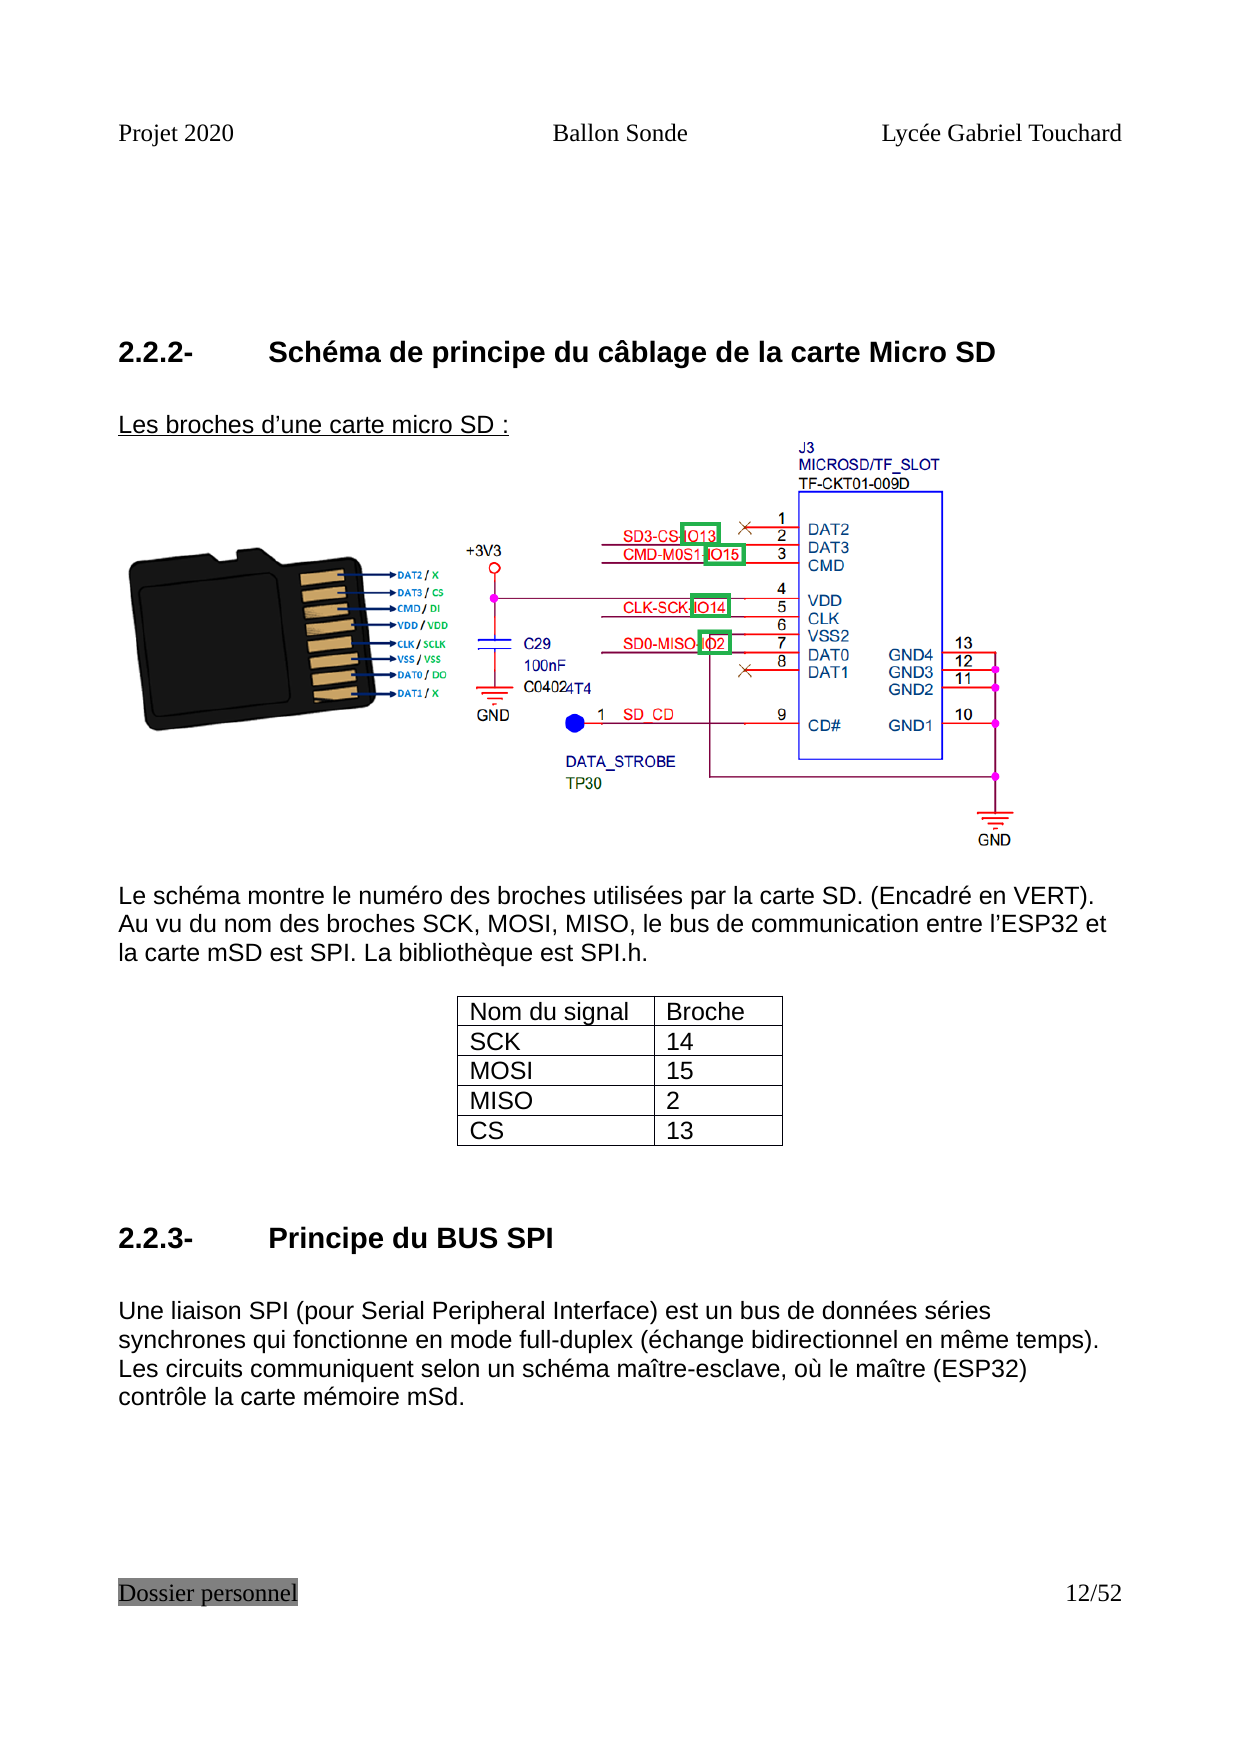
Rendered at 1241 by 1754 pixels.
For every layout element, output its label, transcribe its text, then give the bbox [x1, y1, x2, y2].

text Les broches d’une carte micro SD : [118, 410, 1122, 438]
table_cell 13 [655, 1116, 782, 1144]
picture [118, 438, 1025, 852]
table_cell 15 [655, 1056, 782, 1085]
table_cell 14 [655, 1026, 782, 1055]
text Une liaison SPI (pour Serial Peripheral Interface) est un bus de données séries synchrones qui fonctionne en mode full-duplex (échange bidirectionnel en même temps). Les circuits communiquent selon un schéma maître-esclave, où le maître (ESP32) contrôle la carte mémoire mSd. [118, 1296, 1122, 1411]
table_cell CS [458, 1116, 654, 1144]
subtitle Schéma de principe du câblage de la carte Micro SD [118, 335, 1122, 368]
subtitle Principe du BUS SPI [118, 1221, 1122, 1255]
text Le schéma montre le numéro des broches utilisées par la carte SD. (Encadré en VERT). Au vu du nom des broches SCK, MOSI, MISO, le bus de communication entre l’ESP32 et la carte mSD est SPI. La bibliothèque est SPI.h. [118, 881, 1122, 967]
table_cell MISO [458, 1086, 654, 1115]
table_header Nom du signal [458, 997, 654, 1025]
table_cell MOSI [458, 1056, 654, 1085]
table_cell 2 [655, 1086, 782, 1115]
table_cell SCK [458, 1026, 654, 1055]
table_header Broche [655, 997, 782, 1025]
